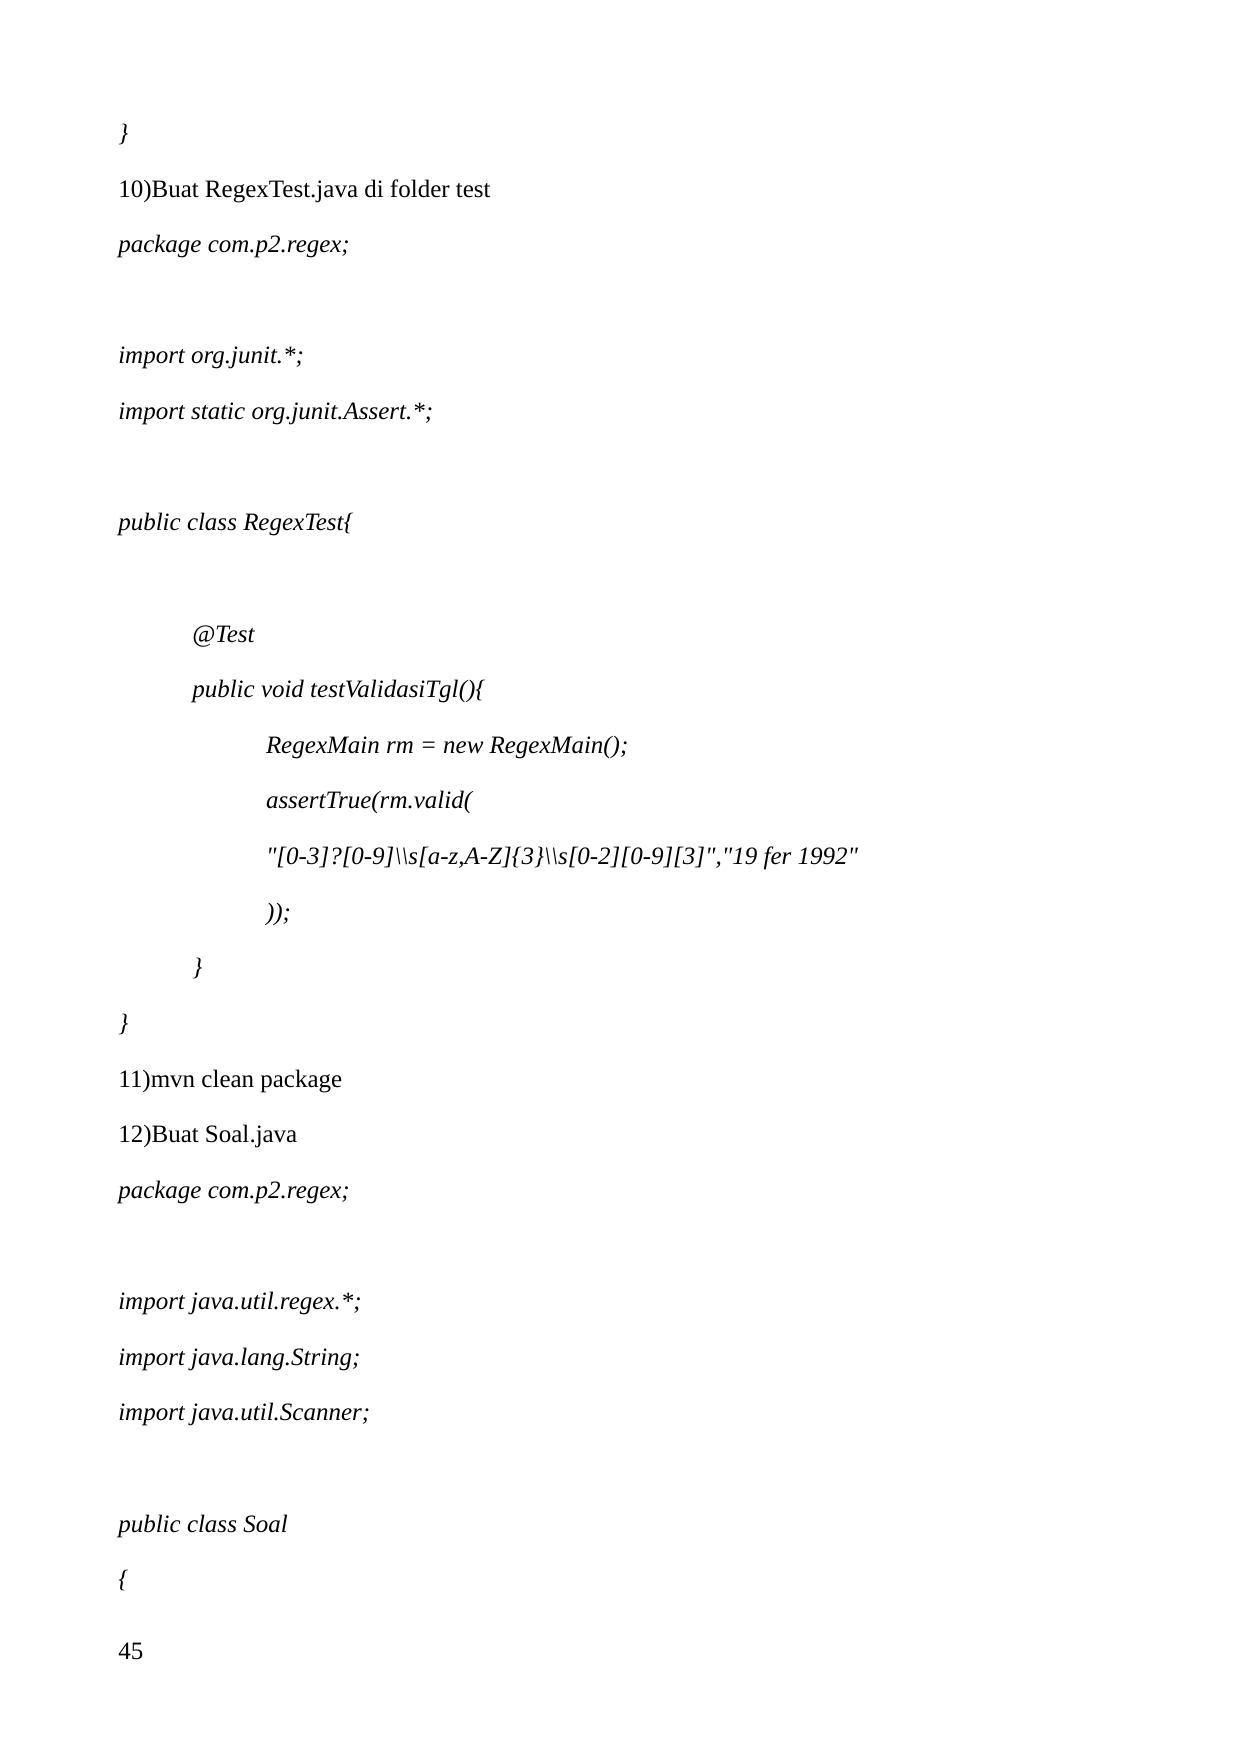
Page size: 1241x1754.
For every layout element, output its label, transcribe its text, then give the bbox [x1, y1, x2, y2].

text import java.util.regex.*; [118, 1286, 1122, 1315]
text "[0-3]?[0-9]\\s[a-z,A-Z]{3}\\s[0-2][0-9][3]","19 fer 1992" [118, 841, 1122, 870]
text public class RegexTest{ [118, 507, 1122, 536]
text @Test [118, 619, 1122, 647]
text public void testValidasiTgl(){ [118, 674, 1122, 703]
text } [118, 952, 1122, 981]
text } [118, 118, 1122, 147]
text import java.util.Scanner; [118, 1397, 1122, 1426]
list Buat RegexTest.java di folder test [118, 174, 1122, 202]
text assertTrue(rm.valid( [118, 786, 1122, 814]
list Buat Soal.java [118, 1119, 1122, 1148]
text package com.p2.regex; [118, 229, 1122, 258]
text import java.lang.String; [118, 1342, 1122, 1371]
text import org.junit.*; [118, 341, 1122, 369]
text RegexMain rm = new RegexMain(); [118, 730, 1122, 759]
text } [118, 1008, 1122, 1037]
text import static org.junit.Assert.*; [118, 396, 1122, 425]
text public class Soal [118, 1509, 1122, 1537]
text package com.p2.regex; [118, 1175, 1122, 1204]
list mvn clean package [118, 1064, 1122, 1092]
text { [118, 1564, 1122, 1593]
text )); [118, 897, 1122, 926]
